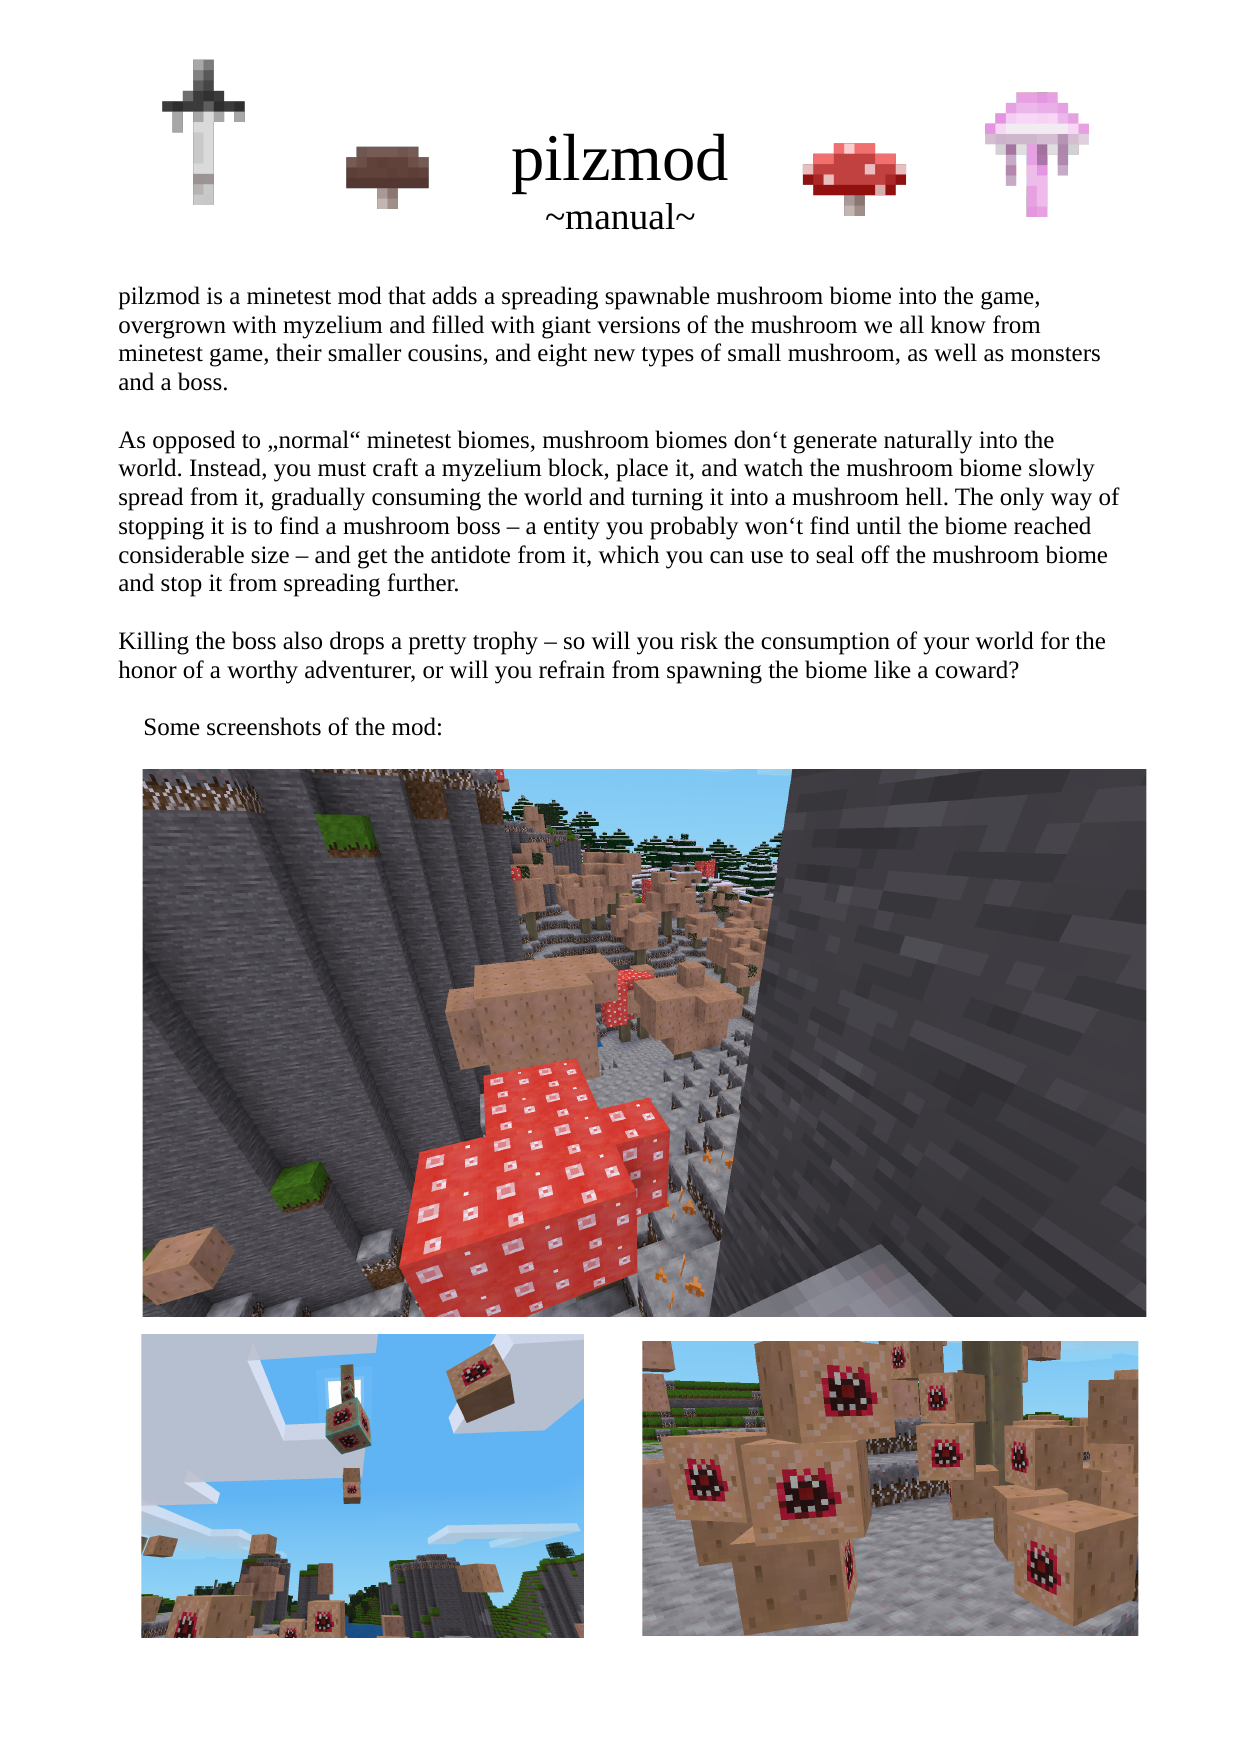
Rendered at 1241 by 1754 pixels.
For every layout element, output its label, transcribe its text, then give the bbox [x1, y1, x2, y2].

picture [772, 50, 937, 216]
text Killing the boss also drops a pretty trophy – so will you risk the consumption of your world for the honor of a worthy adventurer, or will you refrain from spawning the biome like a coward? [118, 626, 1122, 683]
text pilzmod [470, 118, 772, 195]
picture [642, 1341, 1139, 1636]
picture [142, 769, 1147, 1317]
text [937, 118, 954, 195]
text [286, 118, 305, 195]
text As opposed to „normal“ minetest biomes, mushroom biomes don‘t generate naturally into the world. Instead, you must craft a myzelium block, place it, and watch the mushroom biome slowly spread from it, gradually consuming the world and turning it into a mushroom hell. The only way of stopping it is to find a mushroom boss – a entity you probably won‘t find until the biome reached considerable size – and get the antidote from it, which you can use to seal off the mushroom biome and stop it from spreading further. [118, 425, 1122, 597]
picture [141, 1334, 584, 1638]
text Some screenshots of the mod: [118, 712, 1122, 741]
picture [121, 39, 286, 205]
text ~manual~ [118, 195, 1122, 238]
picture [305, 43, 470, 209]
picture [954, 51, 1120, 217]
text pilzmod is a minetest mod that adds a spreading spawnable mushroom biome into the game, overgrown with myzelium and filled with giant versions of the mushroom we all know from minetest game, their smaller cousins, and eight new types of small mushroom, as well as monsters and a boss. [118, 281, 1122, 396]
